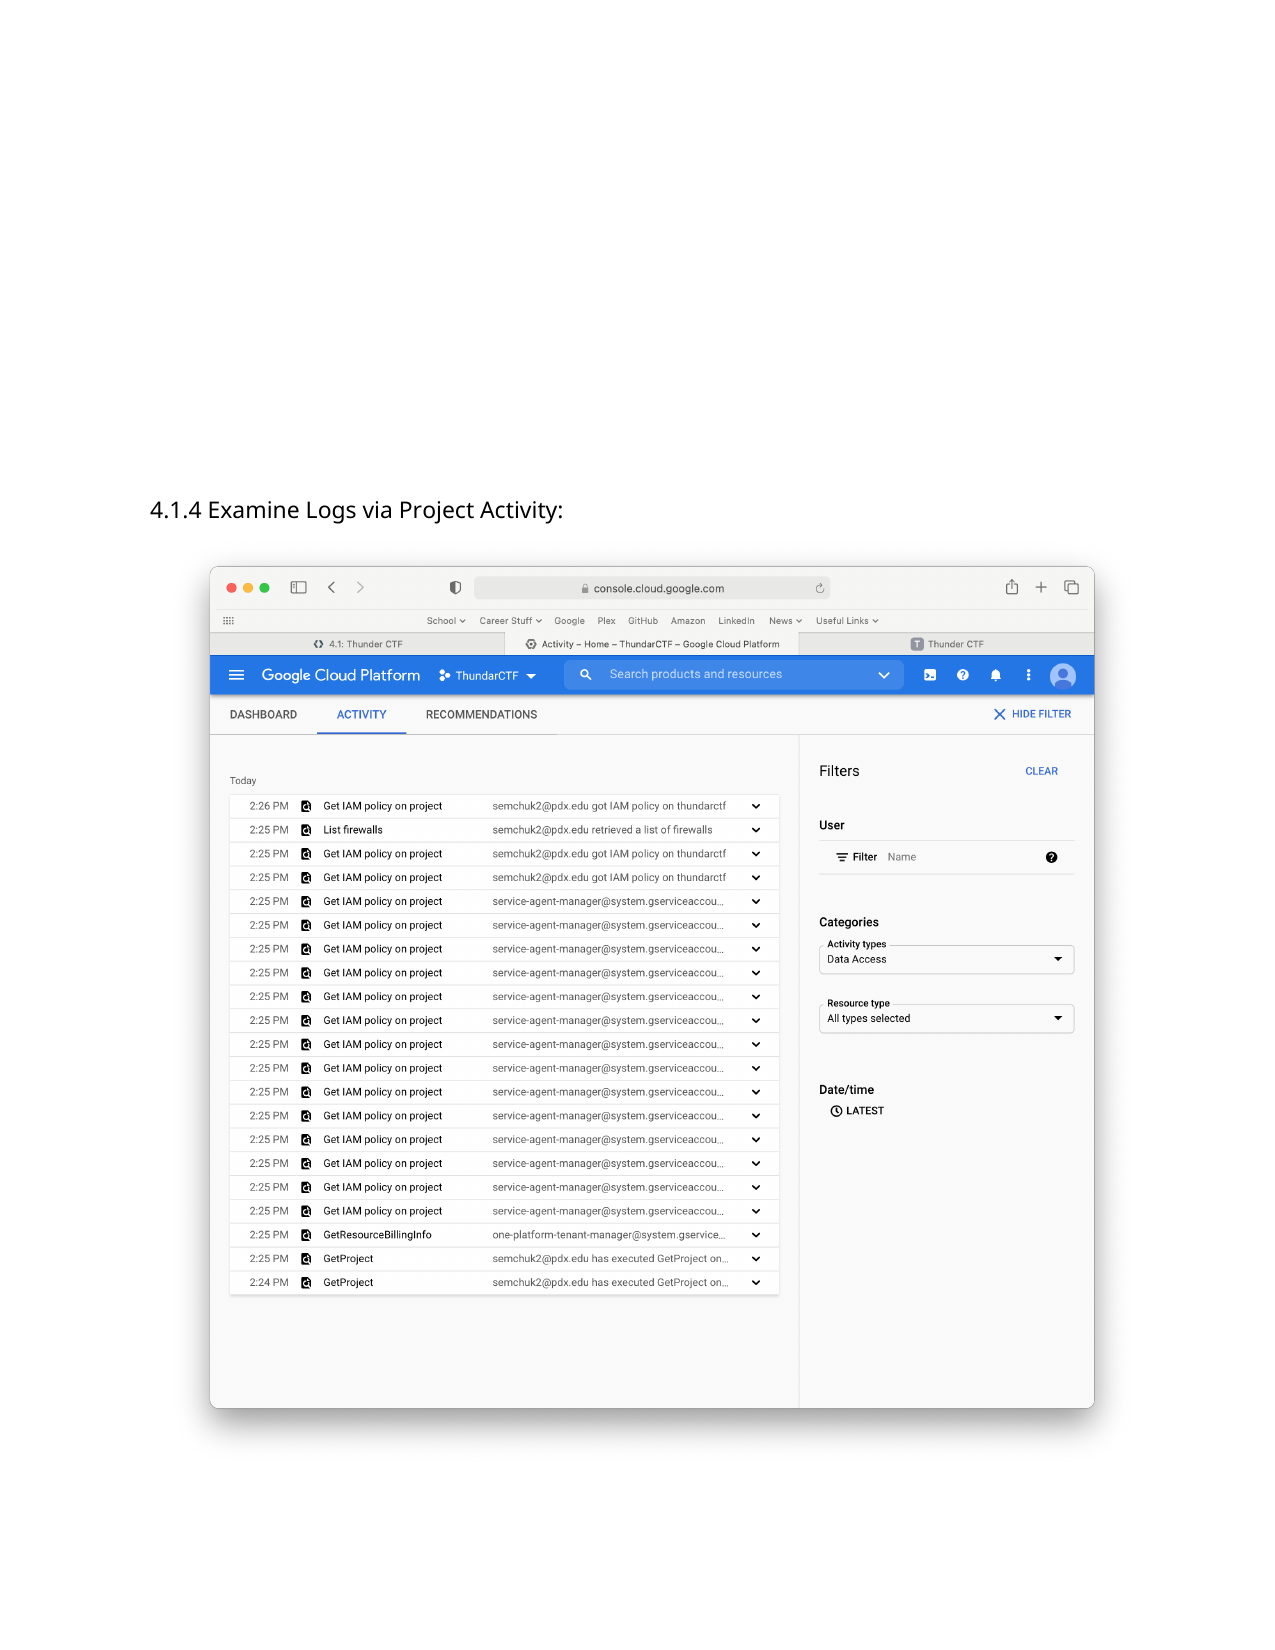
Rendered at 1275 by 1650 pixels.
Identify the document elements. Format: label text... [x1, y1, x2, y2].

text 4.1.4 Examine Logs via Project Activity: [150, 494, 1125, 525]
picture [164, 536, 1140, 1469]
